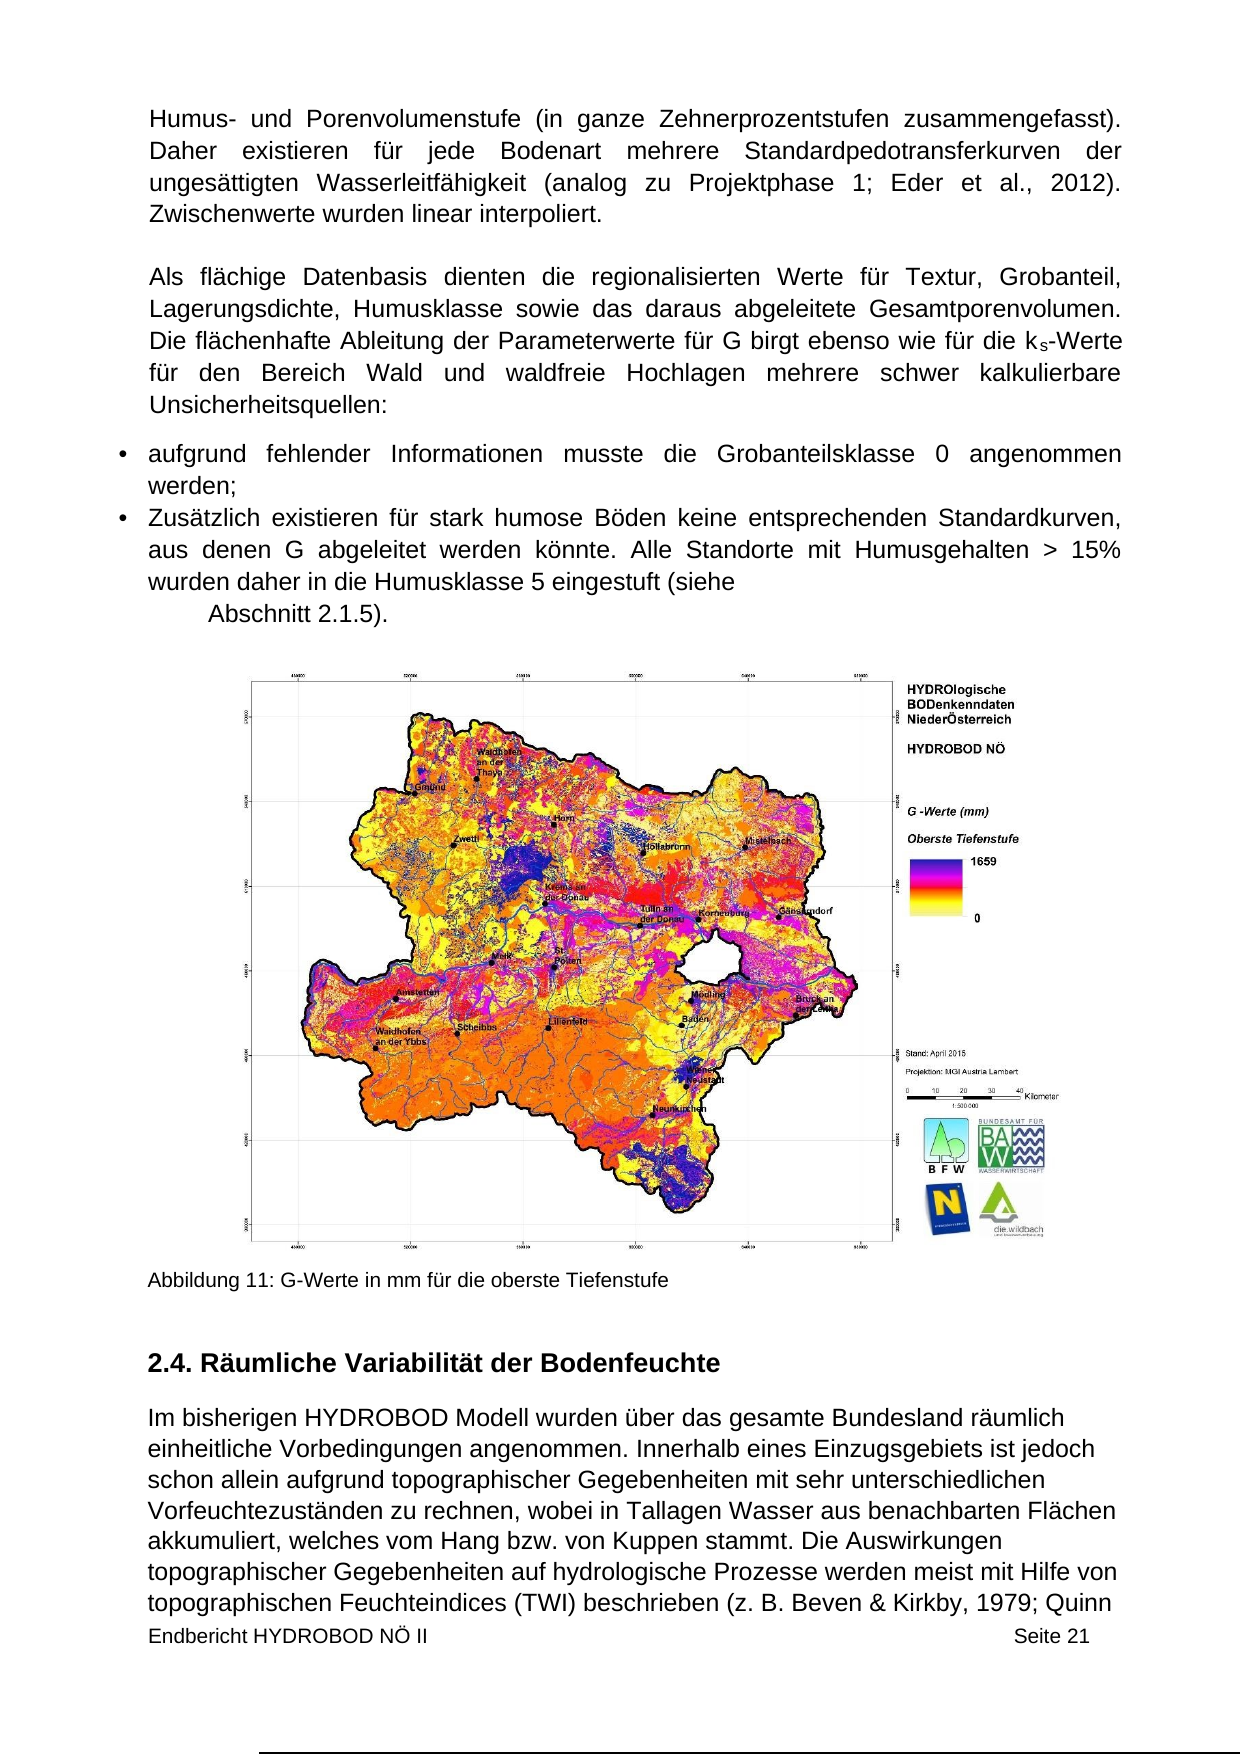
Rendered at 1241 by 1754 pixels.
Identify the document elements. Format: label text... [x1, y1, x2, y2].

text Abbildung 11: G-Werte in mm für die oberste Tiefenstufe [147, 1268, 1123, 1292]
text Als flächige Datenbasis dienten die regionalisierten Werte für Textur, Grobanteil, Lagerungsdichte, Humusklasse sowie das daraus abgeleitete Gesamtporenvolumen. Die flächenhafte Ableitung der Parameterwerte für G birgt ebenso wie für die ks-Werte für den Bereich Wald und waldfreie Hochlagen mehrere schwer kalkulierbare Unsicherheitsquellen: [149, 262, 1123, 419]
text Abschnitt 2.1.5). [208, 599, 1123, 628]
list aufgrund fehlender Informationen musste die Grobanteilsklasse 0 angenommen werden; [118, 439, 1123, 500]
text Humus- und Porenvolumenstufe (in ganze Zehnerprozentstufen zusammengefasst). Daher existieren für jede Bodenart mehrere Standardpedotransferkurven der ungesättigten Wasserleitfähigkeit (analog zu Projektphase 1; Eder et al., 2012). Zwischenwerte wurden linear interpoliert. [149, 104, 1123, 228]
list Zusätzlich existieren für stark humose Böden keine entsprechenden Standardkurven, aus denen G abgeleitet werden könnte. Alle Standorte mit Humusgehalten > 15% wurden daher in die Humusklasse 5 eingestuft (siehe [118, 503, 1123, 596]
text Im bisherigen HYDROBOD Modell wurden über das gesamte Bundesland räumlich einheitliche Vorbedingungen angenommen. Innerhalb eines Einzugsgebiets ist jedoch schon allein aufgrund topographischer Gegebenheiten mit sehr unterschiedlichen Vorfeuchtezuständen zu rechnen, wobei in Tallagen Wasser aus benachbarten Flächen akkumuliert, welches vom Hang bzw. von Kuppen stammt. Die Auswirkungen topographischer Gegebenheiten auf hydrologische Prozesse werden meist mit Hilfe von topographischen Feuchteindices (TWI) beschrieben (z. B. Beven & Kirkby, 1979; Quinn [147, 1403, 1137, 1617]
text 2.4. Räumliche Variabilität der Bodenfeuchte [147, 1347, 1137, 1378]
